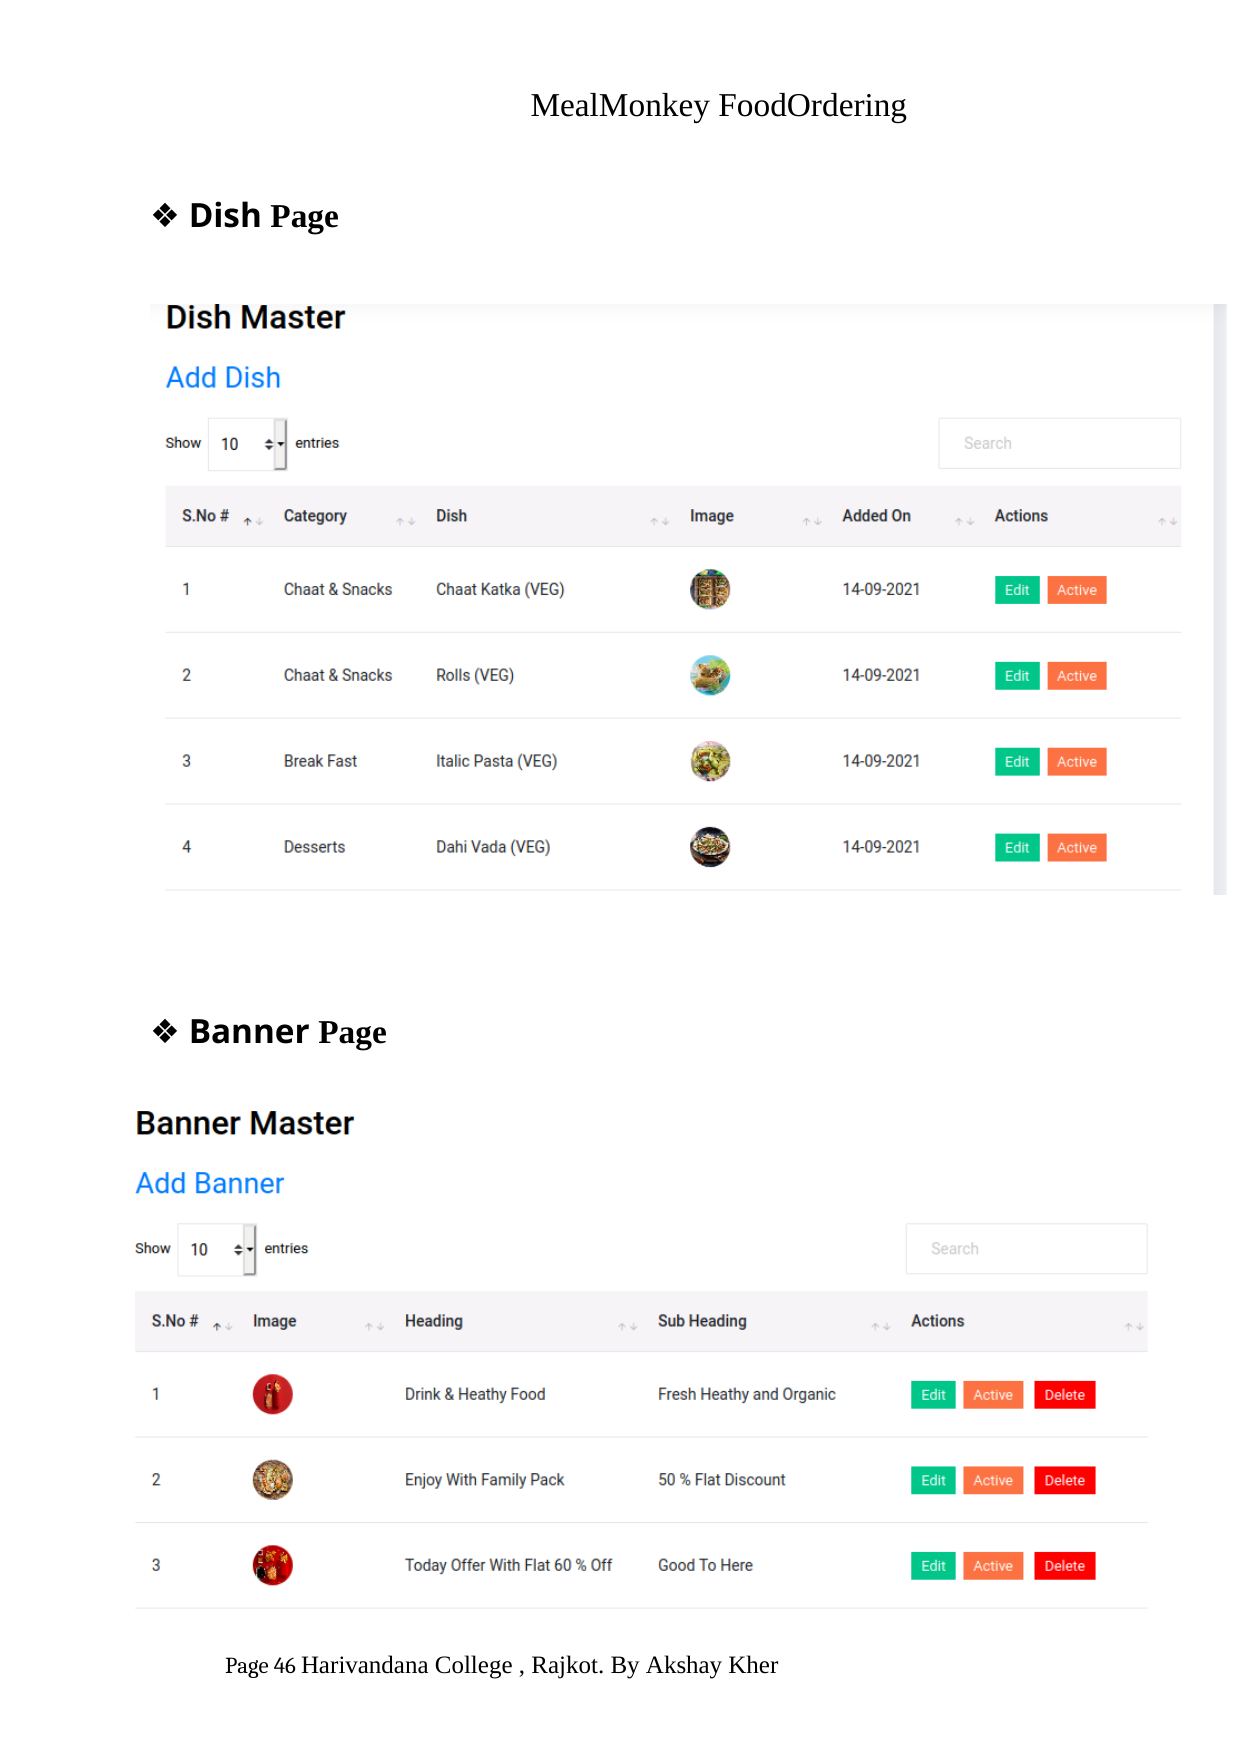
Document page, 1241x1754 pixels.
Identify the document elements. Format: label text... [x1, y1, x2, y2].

picture [150, 304, 1227, 895]
picture [103, 1100, 1180, 1612]
text ❖ Dish Page [150, 191, 1227, 237]
text ❖ Banner Page [150, 1007, 1227, 1053]
